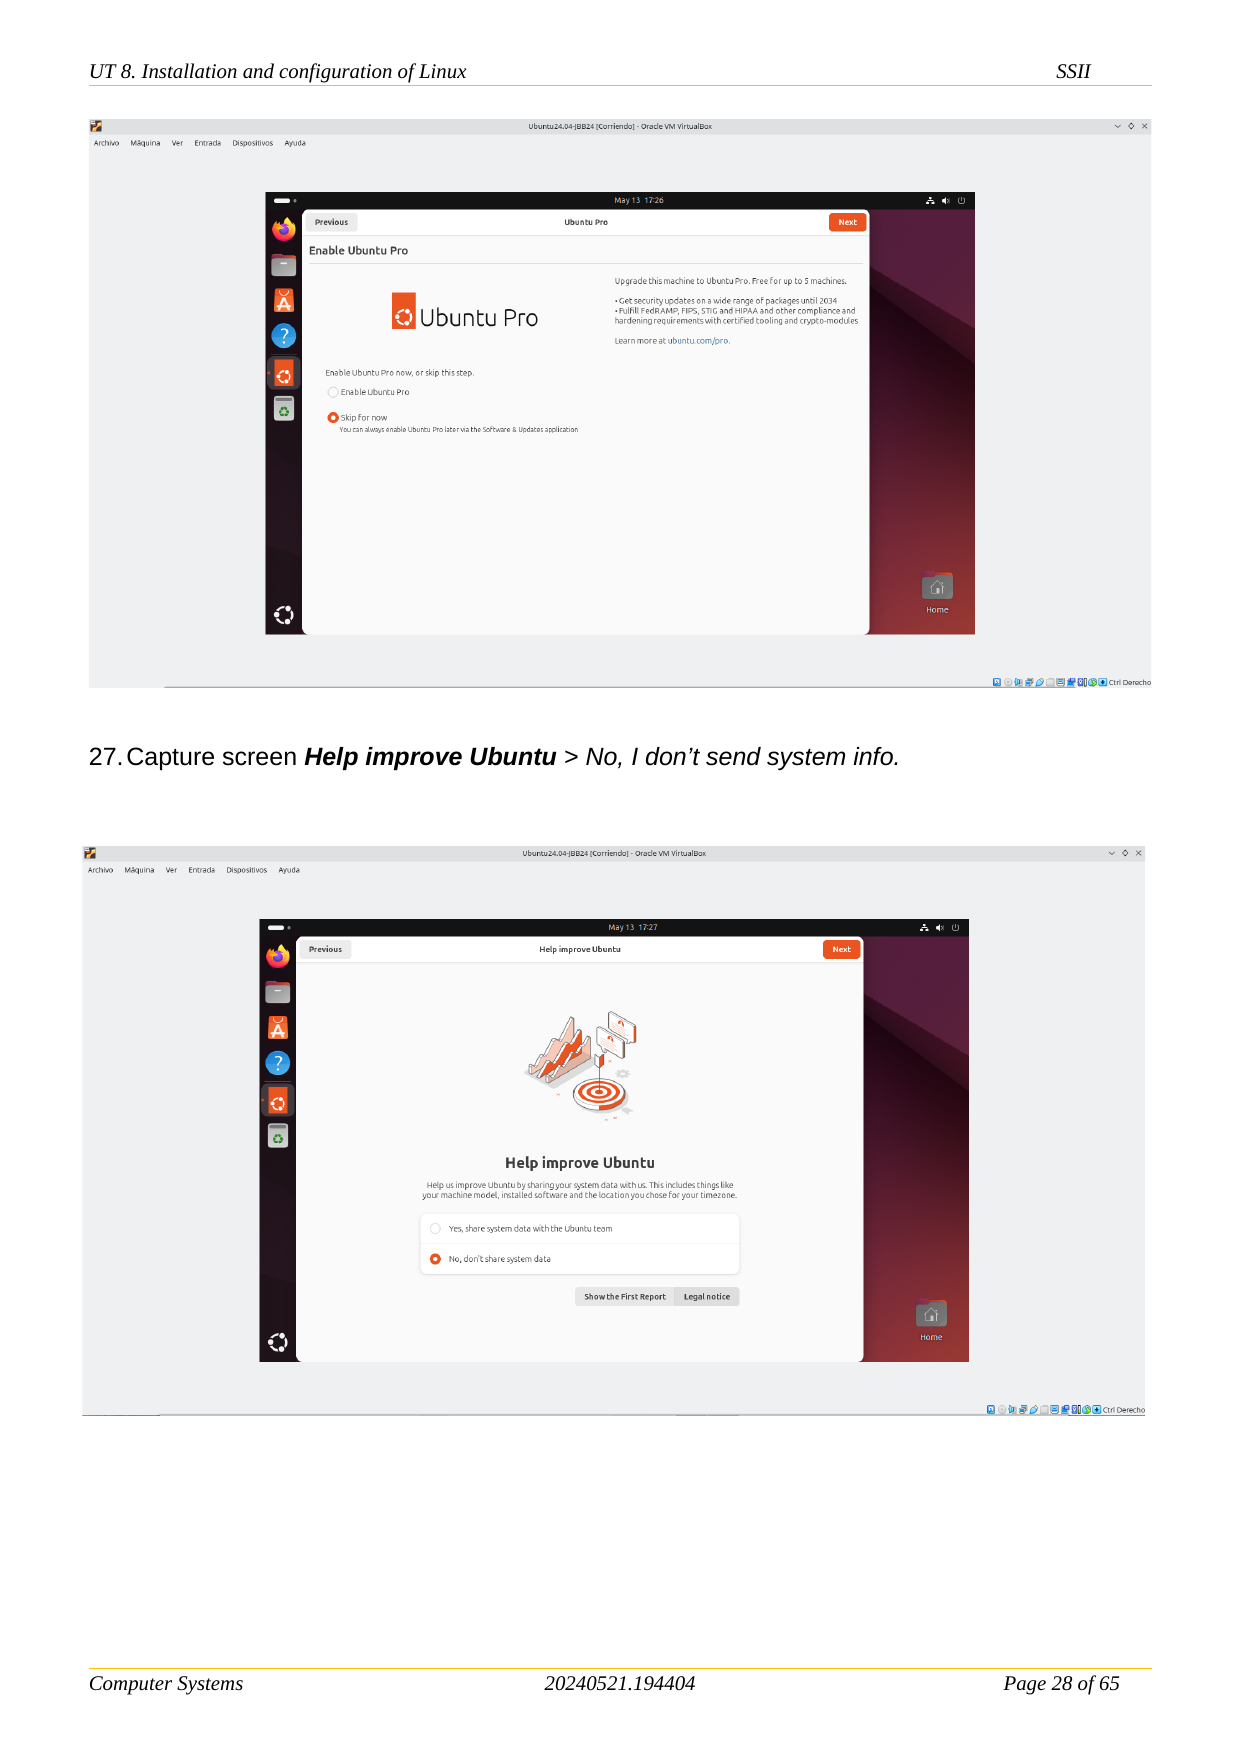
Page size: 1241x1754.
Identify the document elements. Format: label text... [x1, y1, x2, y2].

picture [82, 845, 1146, 1416]
list Capture screen Help improve Ubuntu > No, I don’t send system info. [89, 742, 1152, 771]
picture [88, 118, 1152, 688]
